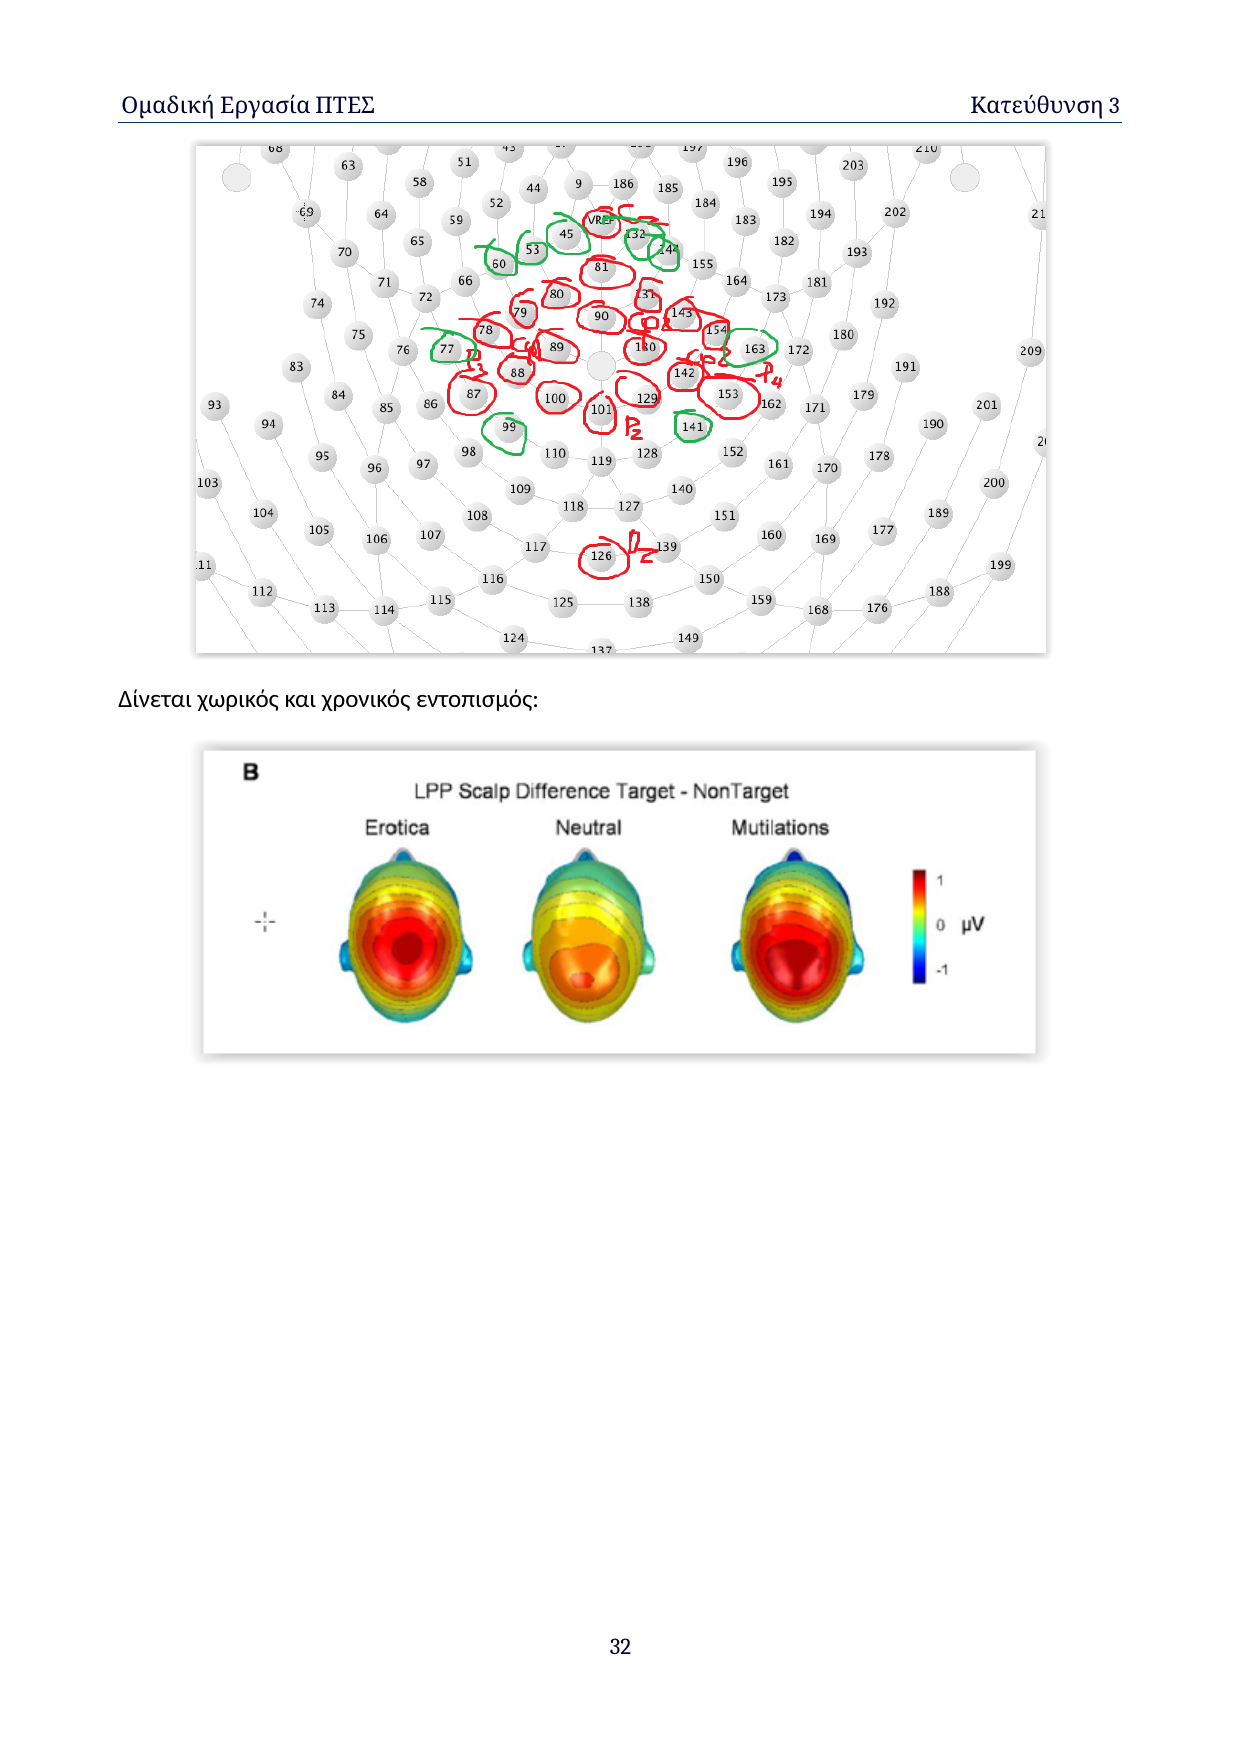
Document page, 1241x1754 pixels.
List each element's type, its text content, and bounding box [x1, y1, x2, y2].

picture [187, 137, 1053, 660]
picture [187, 737, 1053, 1066]
text Δίνεται χωρικός και χρονικός εντοπισμός: [118, 683, 1122, 714]
